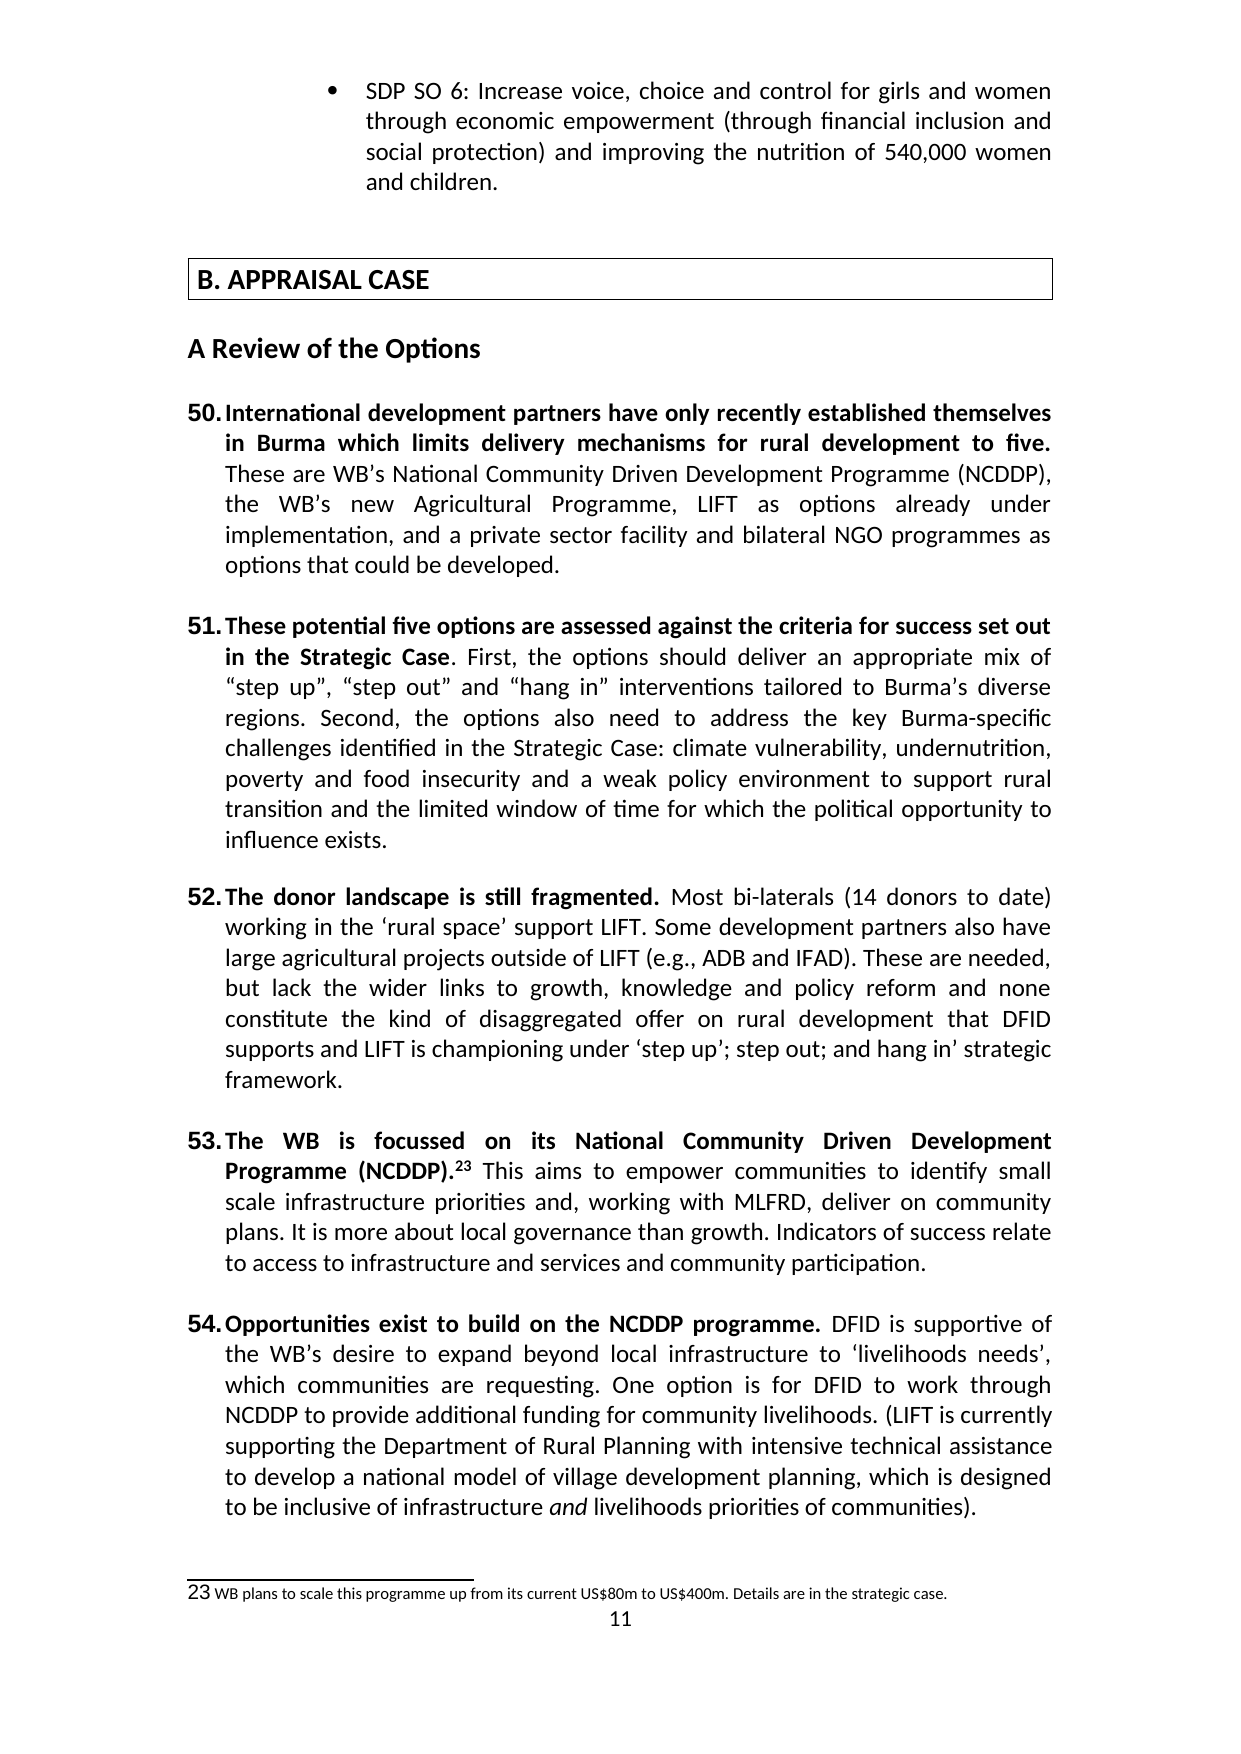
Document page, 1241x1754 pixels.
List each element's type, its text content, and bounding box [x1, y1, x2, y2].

text A Review of the Options [187, 331, 1053, 366]
list SDP SO 6: Increase voice, choice and control for girls and women through economic empowerment (through financial inclusion and social protection) and improving the nutrition of 540,000 women and children. [328, 75, 1053, 197]
list International development partners have only recently established themselves in Burma which limits delivery mechanisms for rural development to five. These are WB’s National Community Driven Development Programme (NCDDP), the WB’s new Agricultural Programme, LIFT as options already under implementation, and a private sector facility and bilateral NGO programmes as options that could be developed. [187, 397, 1053, 580]
text B. APPRAISAL CASE [189, 259, 1052, 299]
list Opportunities exist to build on the NCDDP programme. DFID is supportive of the WB’s desire to expand beyond local infrastructure to ‘livelihoods needs’, which communities are requesting. One option is for DFID to work through NCDDP to provide additional funding for community livelihoods. (LIFT is currently supporting the Department of Rural Planning with intensive technical assistance to develop a national model of village development planning, which is designed to be inclusive of infrastructure and livelihoods priorities of communities). [187, 1308, 1053, 1522]
list The donor landscape is still fragmented. Most bi-laterals (14 donors to date) working in the ‘rural space’ support LIFT. Some development partners also have large agricultural projects outside of LIFT (e.g., ADB and IFAD). These are needed, but lack the wider links to growth, knowledge and policy reform and none constitute the kind of disaggregated offer on rural development that DFID supports and LIFT is championing under ‘step up’; step out; and hang in’ strategic framework. [187, 881, 1053, 1094]
list The WB is focussed on its National Community Driven Development Programme (NCDDP). This aims to empower communities to identify small scale infrastructure priorities and, working with MLFRD, deliver on community plans. It is more about local governance than growth. Indicators of success relate to access to infrastructure and services and community participation. [187, 1125, 1053, 1278]
list WB plans to scale this programme up from its current US$80m to US$400m. Details are in the strategic case. [187, 1580, 1053, 1604]
list These potential five options are assessed against the criteria for success set out in the Strategic Case. First, the options should deliver an appropriate mix of “step up”, “step out” and “hang in” interventions tailored to Burma’s diverse regions. Second, the options also need to address the key Burma-specific challenges identified in the Strategic Case: climate vulnerability, undernutrition, poverty and food insecurity and a weak policy environment to support rural transition and the limited window of time for which the political opportunity to influence exists. [187, 610, 1053, 854]
